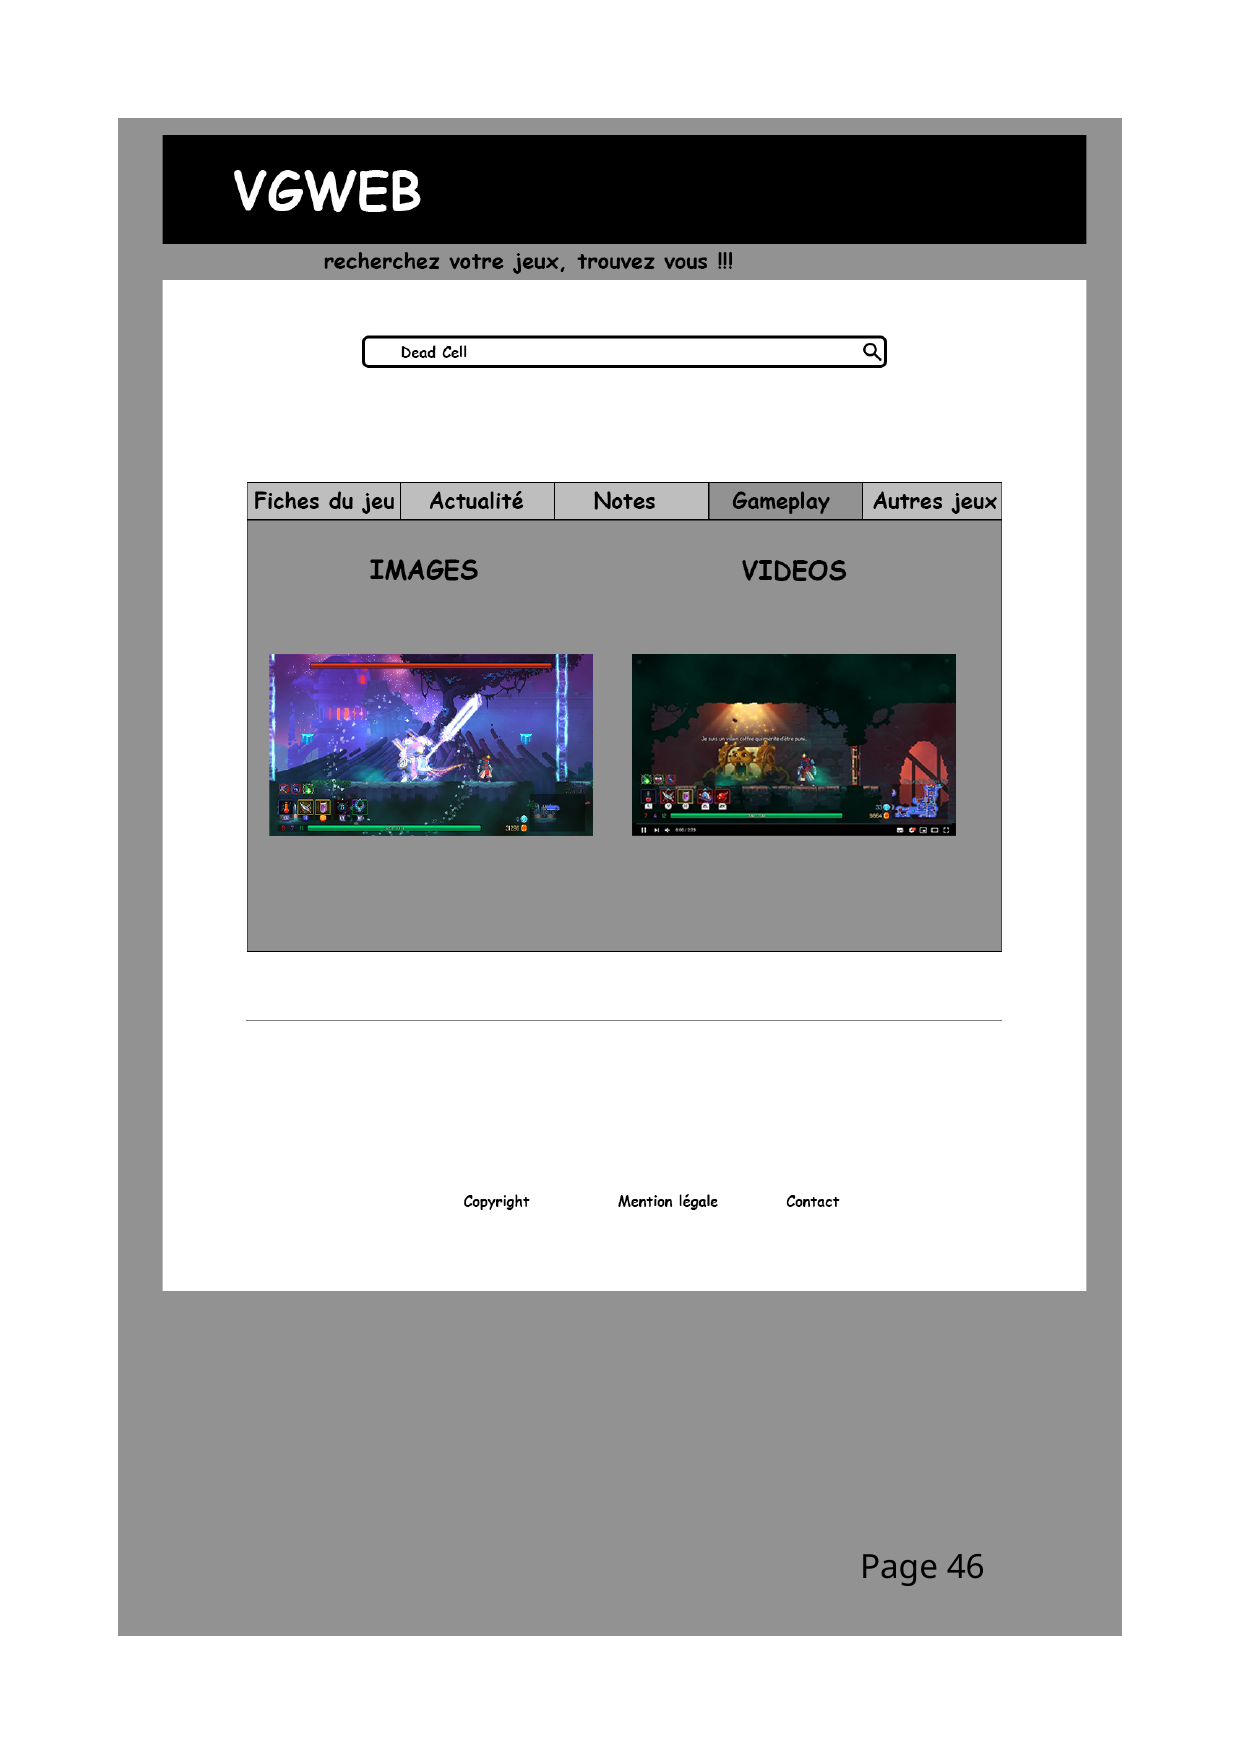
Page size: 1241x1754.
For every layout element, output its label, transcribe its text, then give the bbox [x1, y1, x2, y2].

text Page 46 [118, 1538, 1122, 1589]
picture [162, 135, 1087, 1291]
